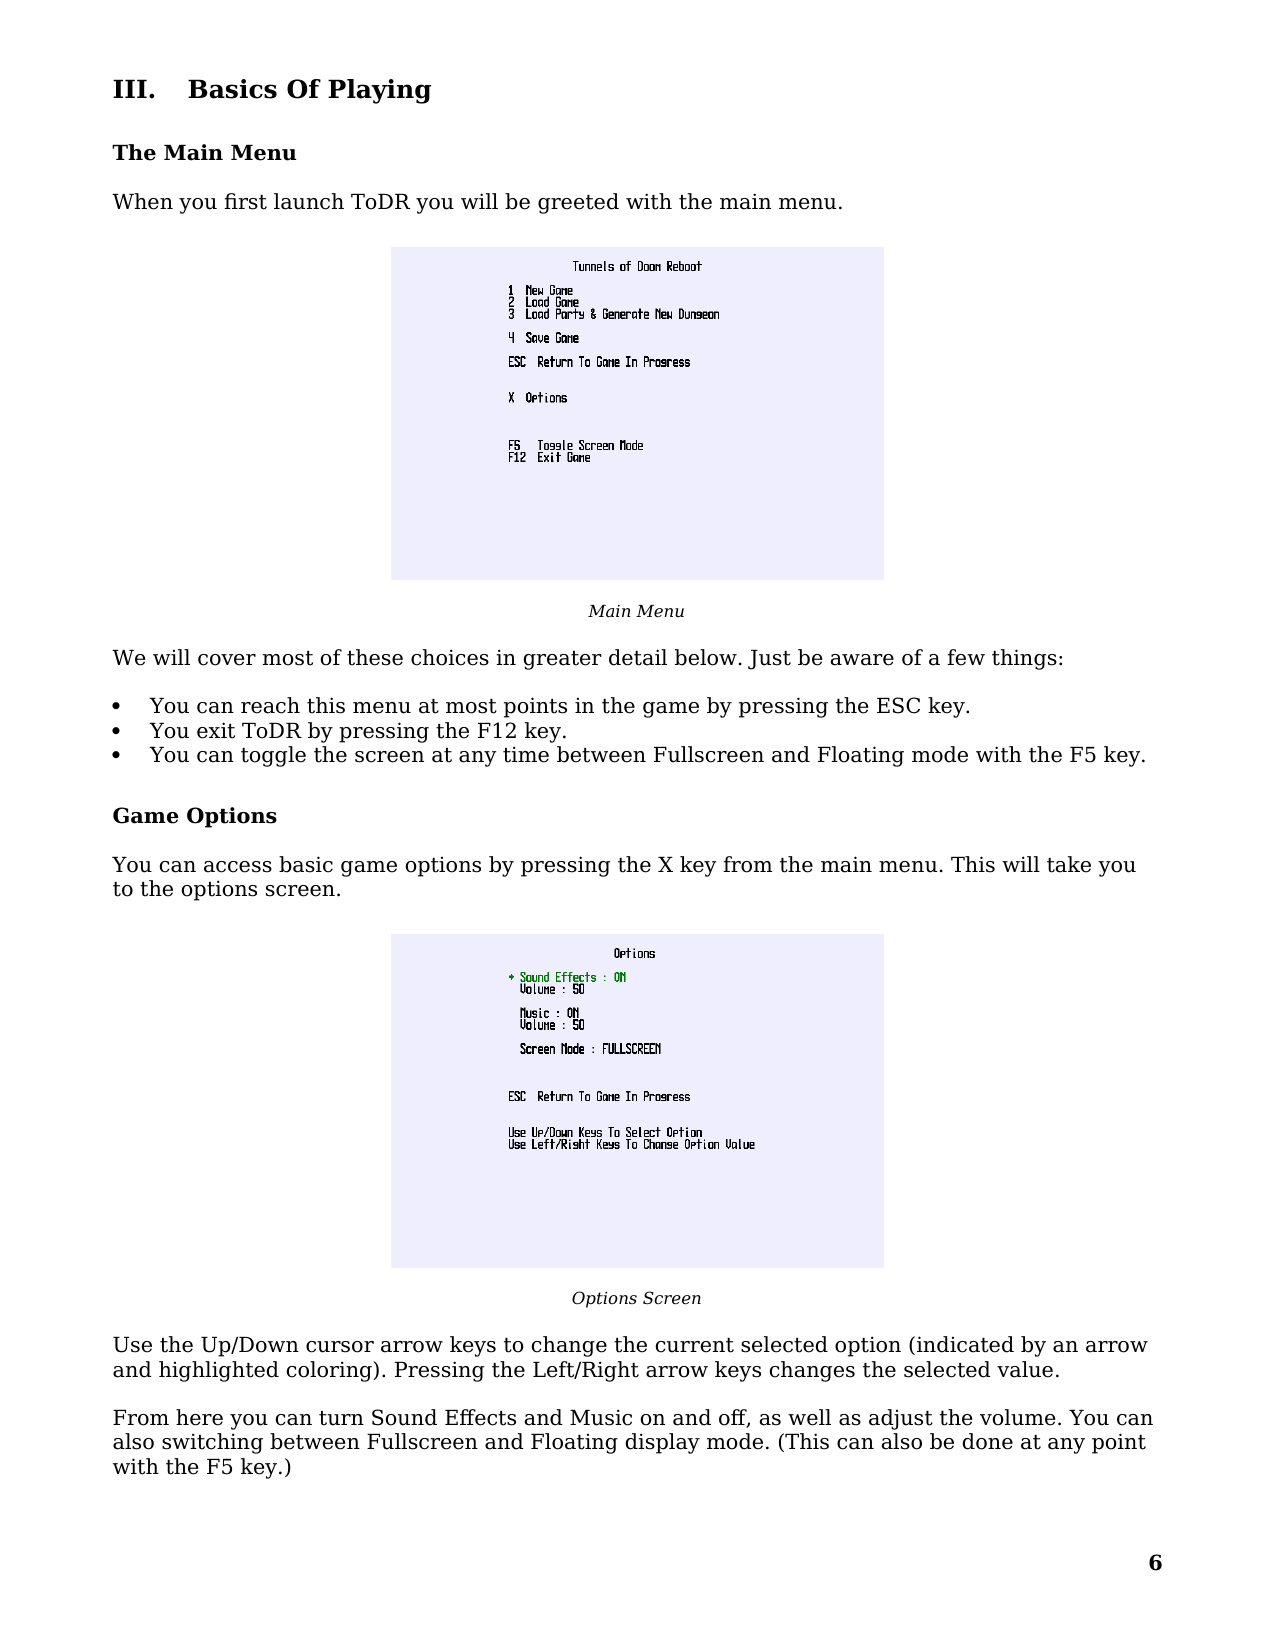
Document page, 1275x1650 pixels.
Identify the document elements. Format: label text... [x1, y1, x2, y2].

picture [391, 247, 884, 580]
text When you first launch ToDR you will be greeted with the main menu. [112, 190, 1162, 214]
text Use the Up/Down cursor arrow keys to change the current selected option (indicated by an arrow and highlighted coloring). Pressing the Left/Right arrow keys changes the selected value. [112, 1333, 1162, 1382]
list You exit ToDR by pressing the F12 key. [112, 719, 1162, 743]
text Options Screen [112, 1289, 1162, 1308]
text We will cover most of these choices in greater detail below. Just be aware of a few things: [112, 646, 1162, 670]
subtitle Game Options [112, 804, 1162, 829]
text You can access basic game options by pressing the X key from the main menu. This will take you to the options screen. [112, 853, 1162, 901]
list You can toggle the screen at any time between Fullscreen and Floating mode with the F5 key. [112, 743, 1162, 767]
picture [391, 934, 884, 1268]
list You can reach this menu at most points in the game by pressing the ESC key. [112, 694, 1162, 719]
subtitle The Main Menu [112, 141, 1162, 166]
text From here you can turn Sound Effects and Music on and off, as well as adjust the volume. You can also switching between Fullscreen and Floating display mode. (This can also be done at any point with the F5 key.) [112, 1406, 1162, 1479]
text Main Menu [112, 602, 1162, 621]
subtitle III. Basics Of Playing [112, 75, 1162, 104]
